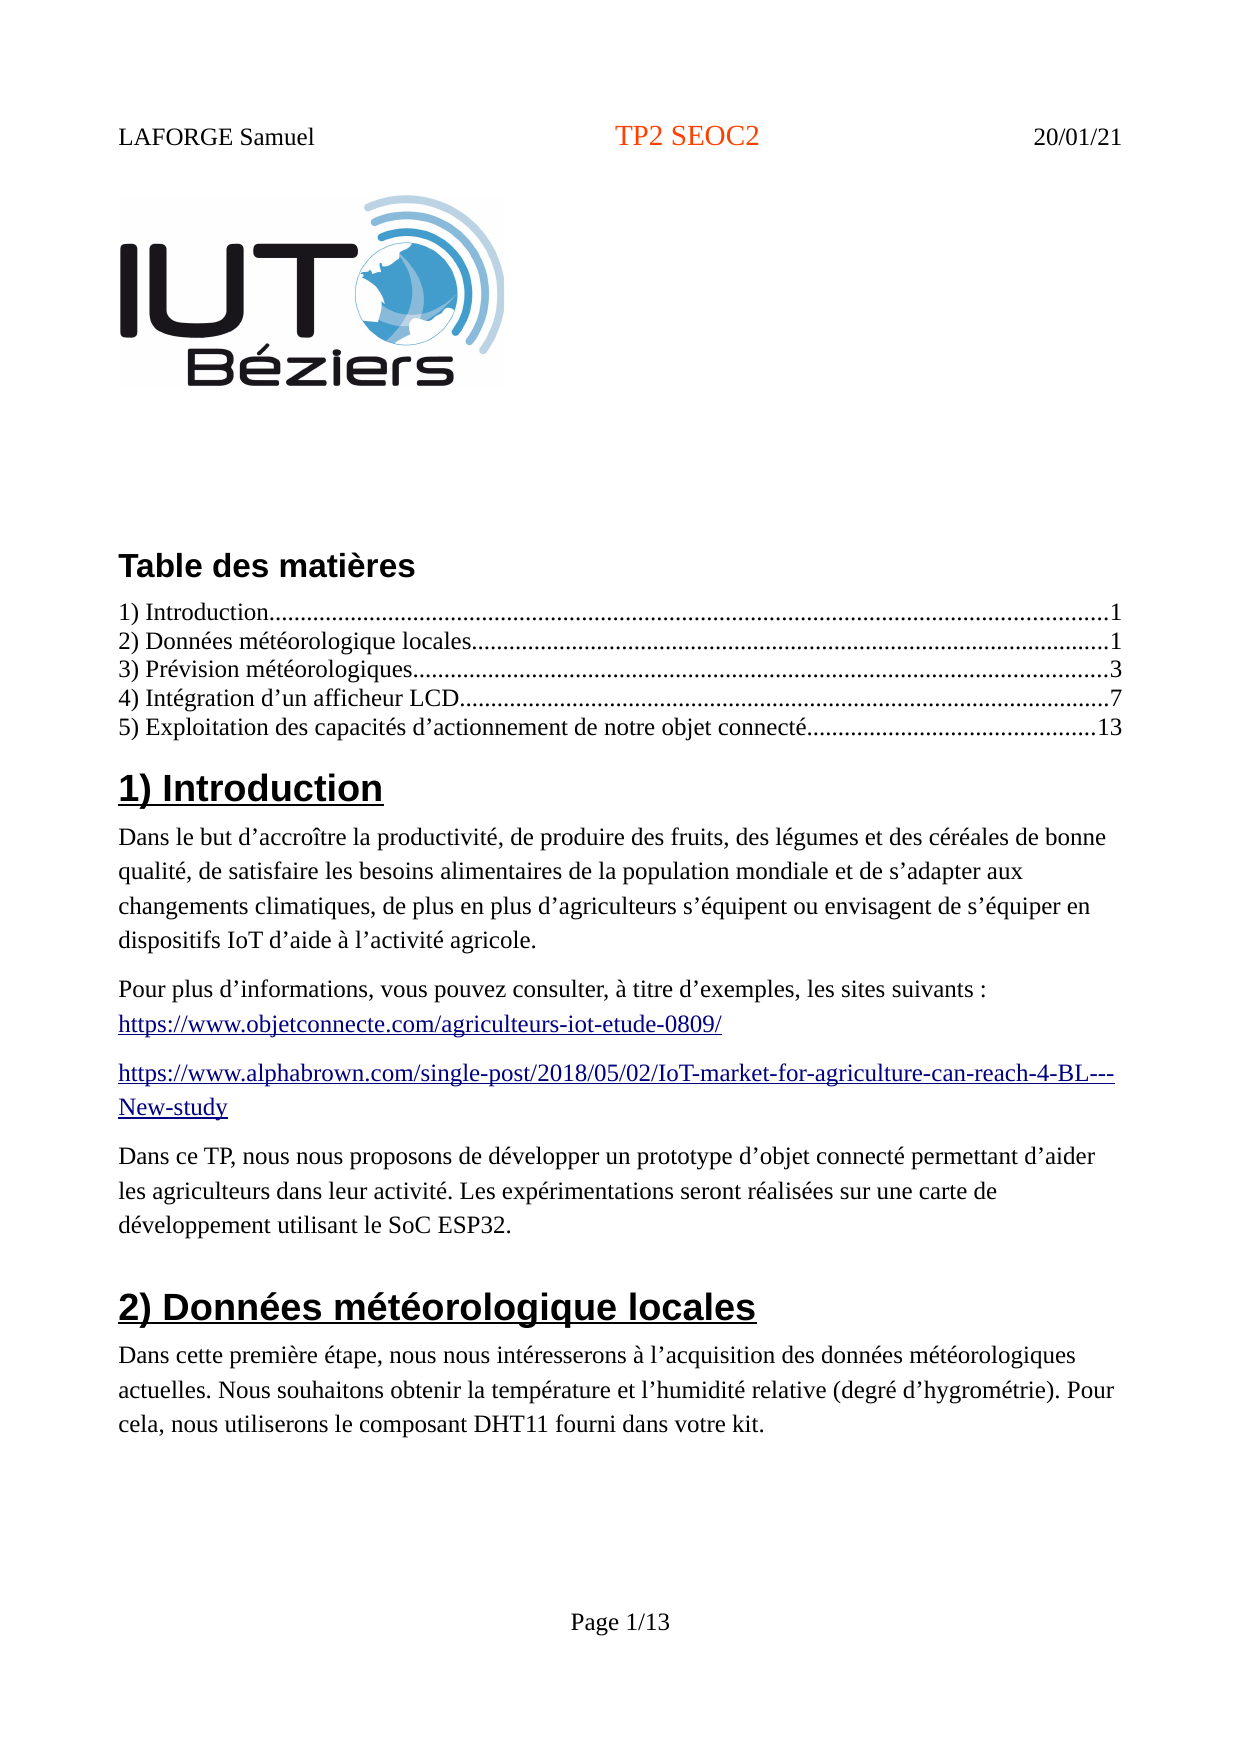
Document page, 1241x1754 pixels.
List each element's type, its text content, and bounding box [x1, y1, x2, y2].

subtitle 2) Données météorologique locales [118, 1284, 1122, 1328]
text 5) Exploitation des capacités d’actionnement de notre objet connecté 13 [118, 712, 1122, 741]
text Dans le but d’accroître la productivité, de produire des fruits, des légumes et des céréales de bonne qualité, de satisfaire les besoins alimentaires de la population mondiale et de s’adapter aux changements climatiques, de plus en plus d’agriculteurs s’équipent ou envisagent de s’équiper en dispositifs IoT d’aide à l’activité agricole. [118, 822, 1122, 954]
text 1) Introduction 1 [118, 597, 1122, 626]
text https://www.alphabrown.com/single-post/2018/05/02/IoT-market-for-agriculture-can-reach-4-BL---New-study [118, 1058, 1122, 1121]
text 4) Intégration d’un afficheur LCD 7 [118, 683, 1122, 712]
picture [120, 195, 505, 387]
text Pour plus d’informations, vous pouvez consulter, à titre d’exemples, les sites suivants : https://www.objetconnecte.com/agriculteurs-iot-etude-0809/ [118, 974, 1122, 1038]
text Dans ce TP, nous nous proposons de développer un prototype d’objet connecté permettant d’aider les agriculteurs dans leur activité. Les expérimentations seront réalisées sur une carte de développement utilisant le SoC ESP32. [118, 1141, 1122, 1239]
text 2) Données météorologique locales 1 [118, 626, 1122, 654]
subtitle 1) Introduction [118, 766, 1122, 809]
text 3) Prévision météorologiques 3 [118, 654, 1122, 683]
subtitle Table des matières [118, 546, 1122, 584]
text Dans cette première étape, nous nous intéresserons à l’acquisition des données météorologiques actuelles. Nous souhaitons obtenir la température et l’humidité relative (degré d’hygrométrie). Pour cela, nous utiliserons le composant DHT11 fourni dans votre kit. [118, 1341, 1122, 1438]
